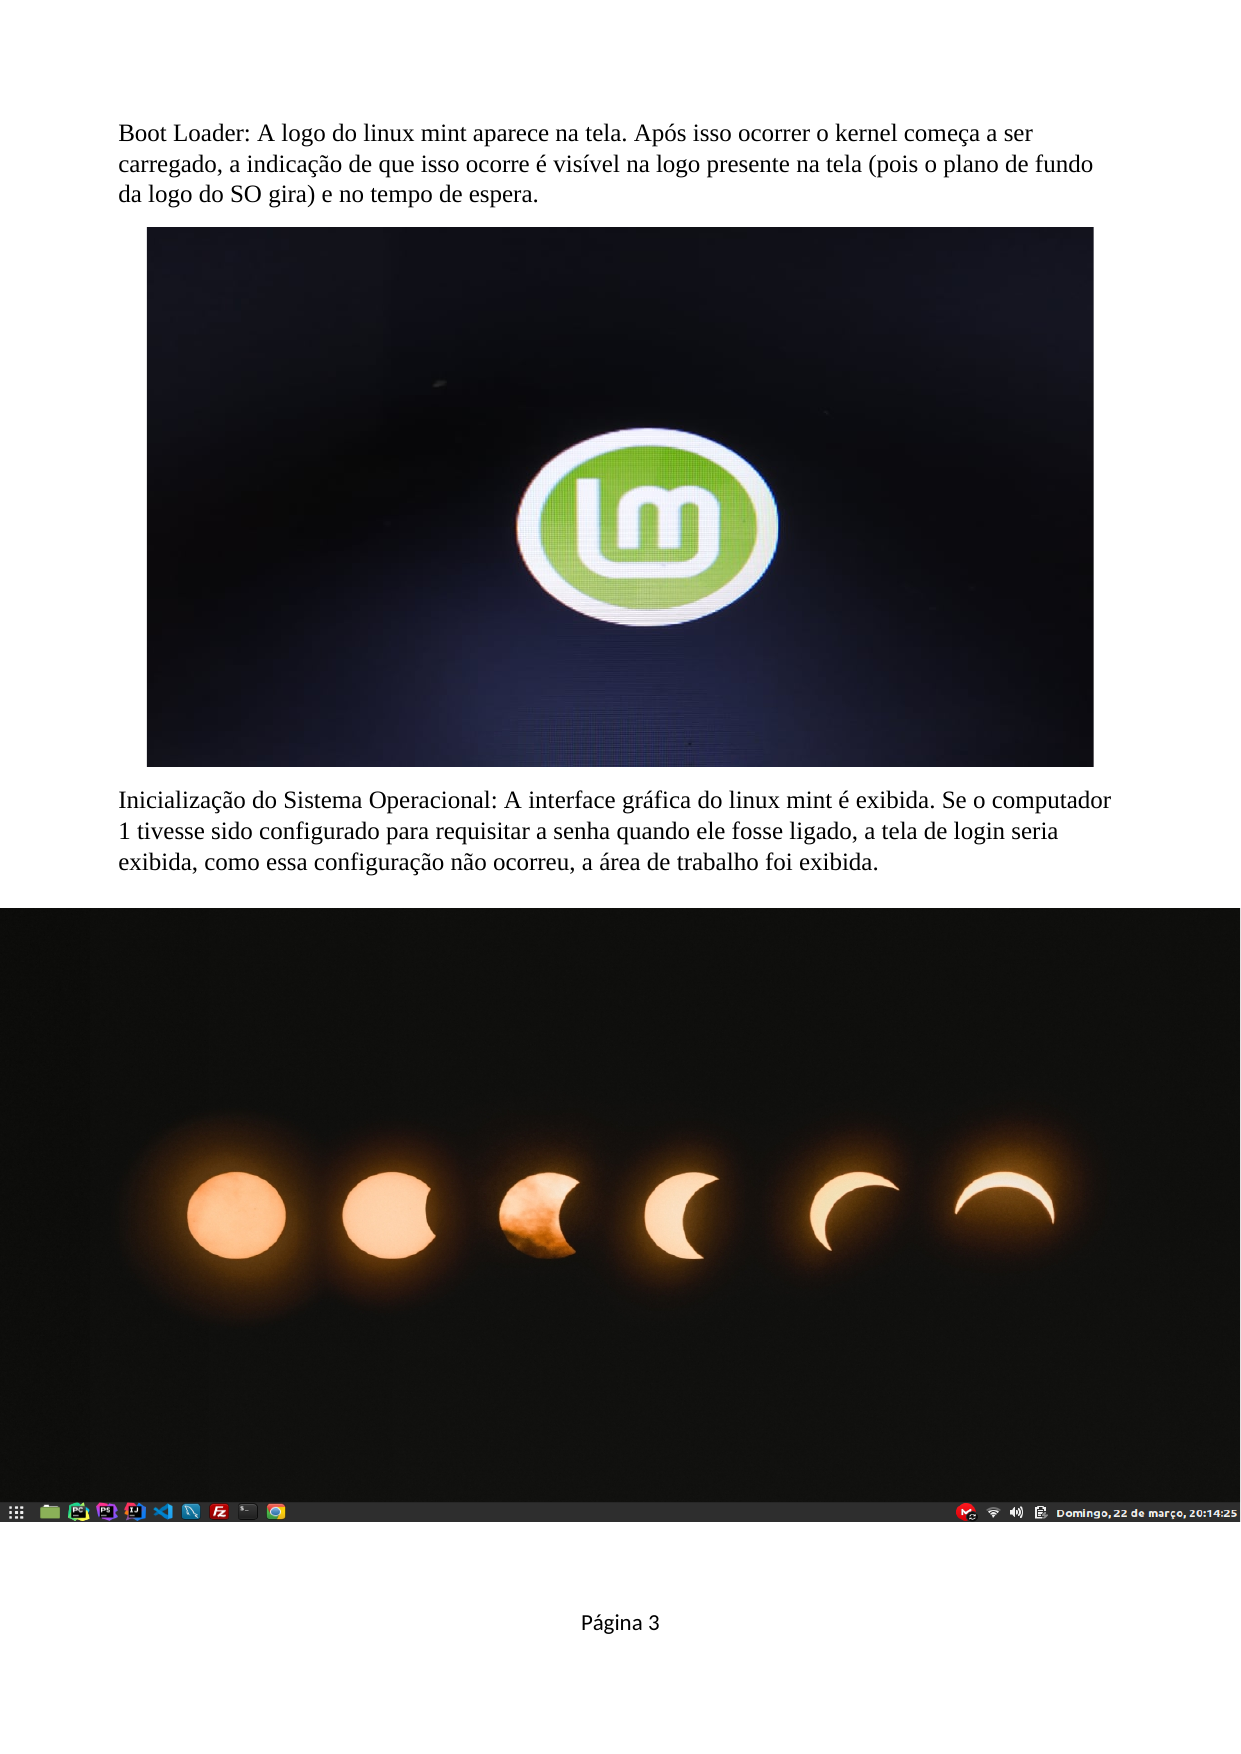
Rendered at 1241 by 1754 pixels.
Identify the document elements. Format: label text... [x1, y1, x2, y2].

picture [0, 908, 1241, 1522]
text Boot Loader: A logo do linux mint aparece na tela. Após isso ocorrer o kernel começa a ser carregado, a indicação de que isso ocorre é visível na logo presente na tela (pois o plano de fundo da logo do SO gira) e no tempo de espera. [118, 118, 1122, 208]
picture [146, 227, 1094, 767]
text Inicialização do Sistema Operacional: A interface gráfica do linux mint é exibida. Se o computador 1 tivesse sido configurado para requisitar a senha quando ele fosse ligado, a tela de login seria exibida, como essa configuração não ocorreu, a área de trabalho foi exibida. [118, 786, 1122, 876]
